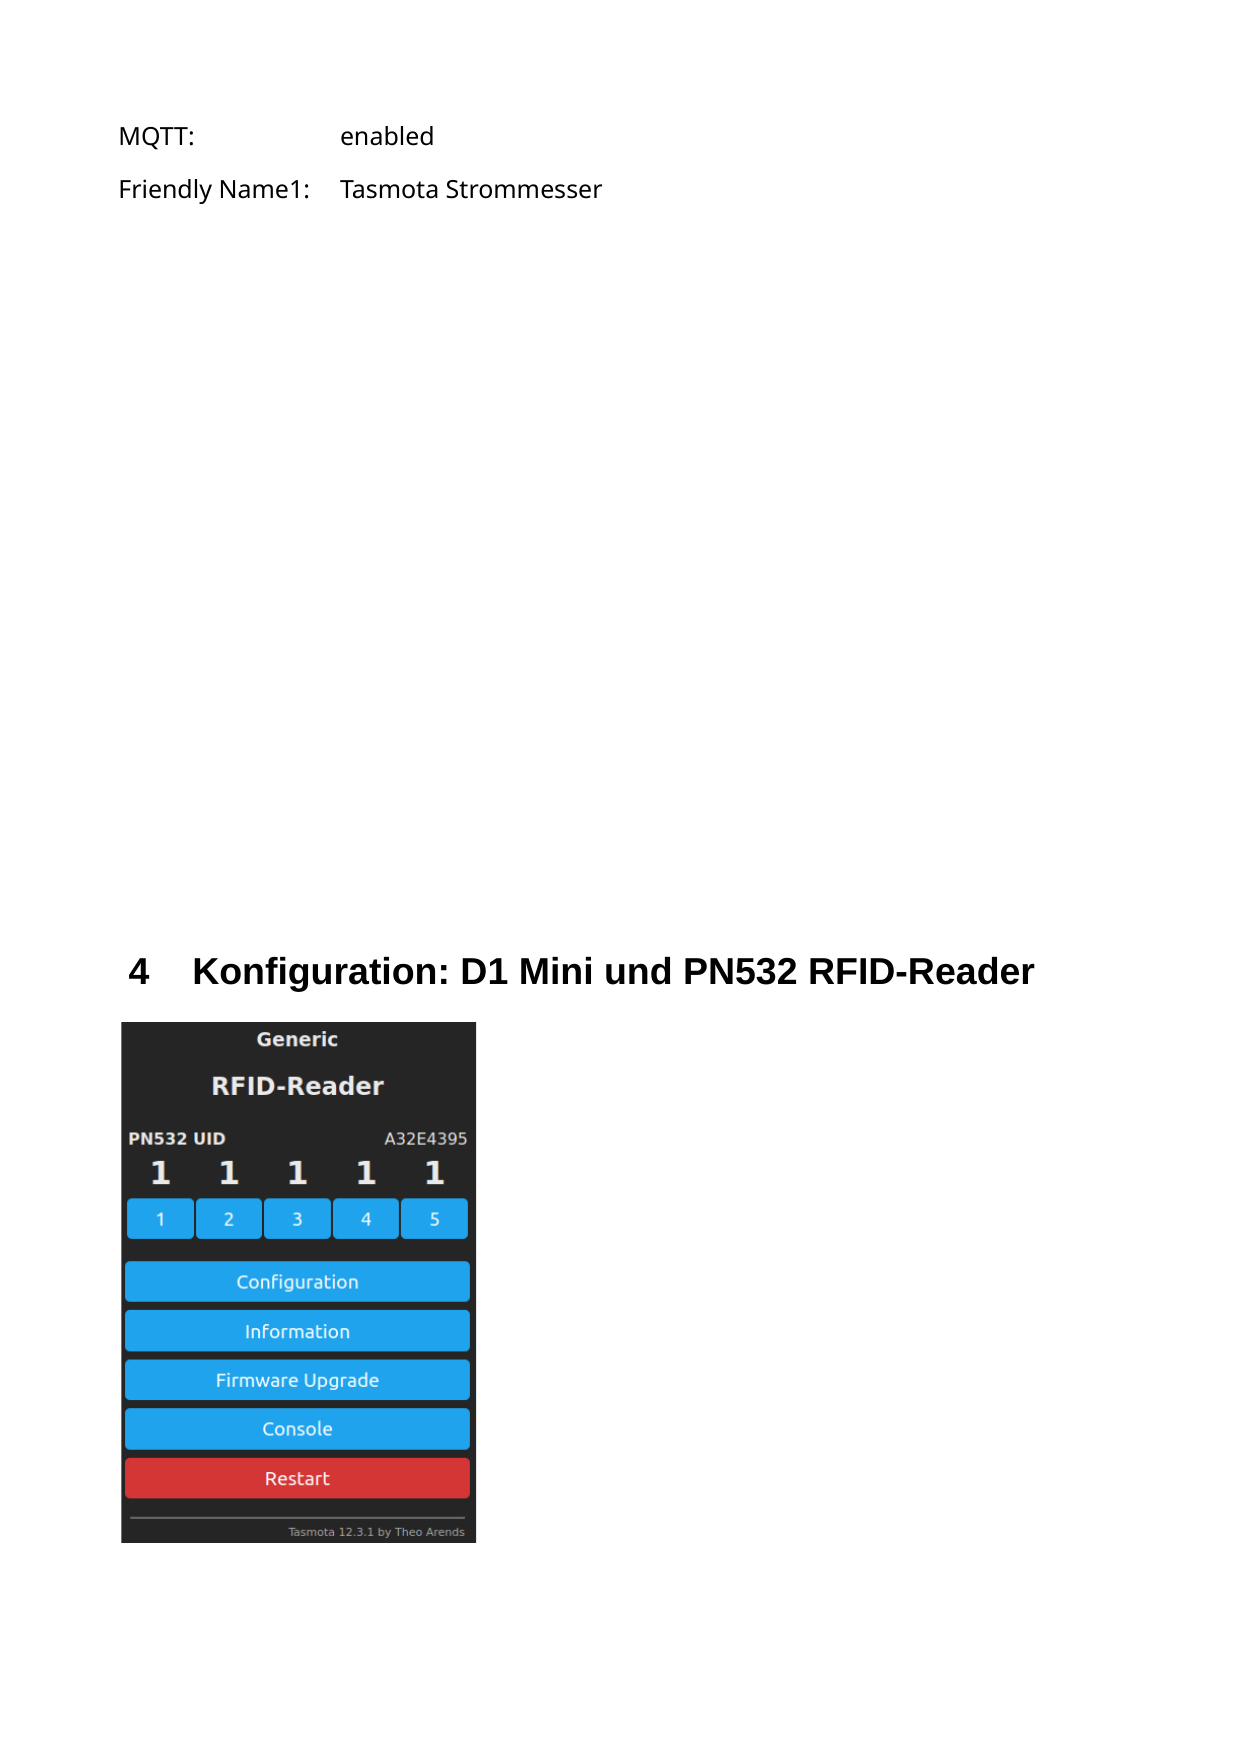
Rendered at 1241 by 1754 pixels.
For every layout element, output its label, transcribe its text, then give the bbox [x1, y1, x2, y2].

text MQTT: enabled [118, 118, 1122, 152]
text Friendly Name1: Tasmota Strommesser [118, 172, 1122, 206]
picture [121, 1022, 477, 1543]
subtitle Konfiguration: D1 Mini und PN532 RFID-Reader [118, 949, 1122, 992]
